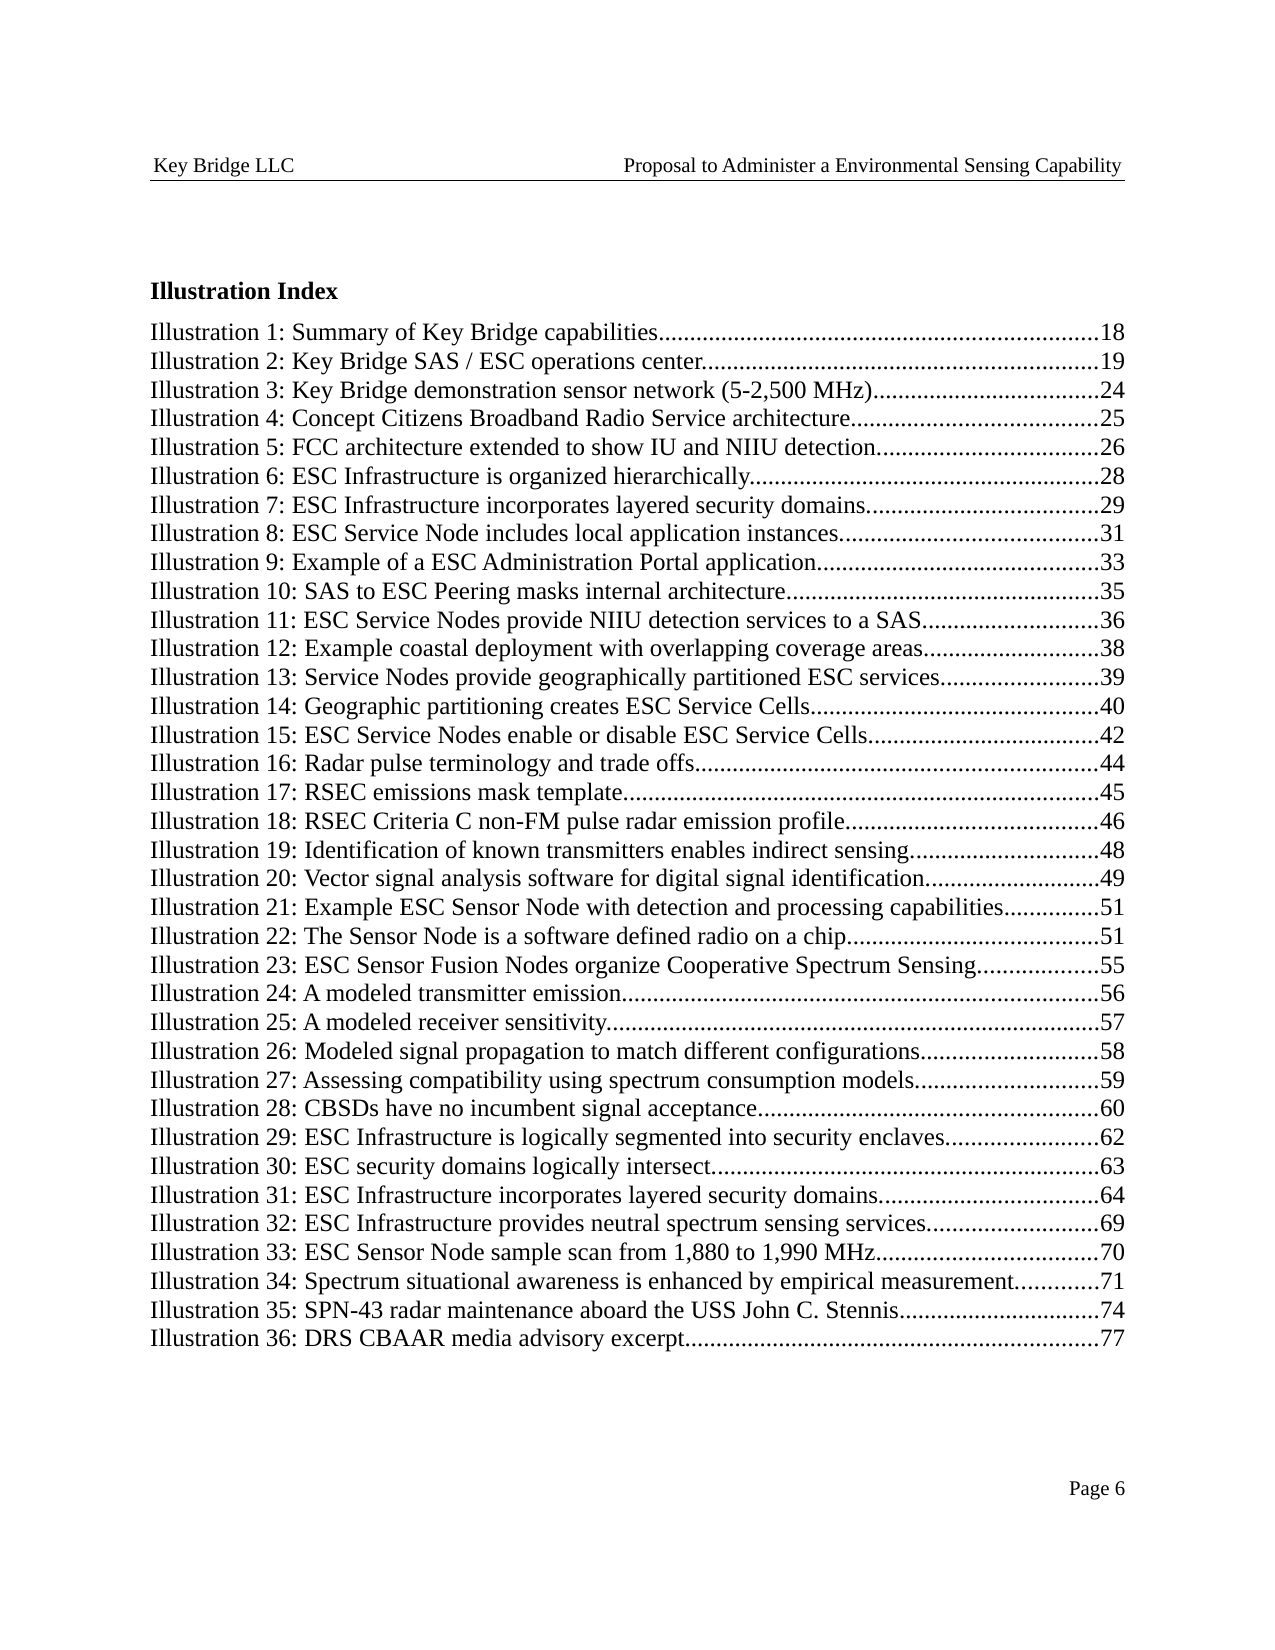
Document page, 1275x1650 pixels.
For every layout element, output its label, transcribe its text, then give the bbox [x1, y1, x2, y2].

text Illustration 23: ESC Sensor Fusion Nodes organize Cooperative Spectrum Sensing. 55 [150, 950, 1125, 978]
text Illustration 18: RSEC Criteria C non-FM pulse radar emission profile. 46 [150, 806, 1125, 835]
text Illustration 35: SPN-43 radar maintenance aboard the USS John C. Stennis. 74 [150, 1295, 1125, 1323]
subtitle Illustration Index [150, 276, 1125, 305]
text Illustration 30: ESC security domains logically intersect. 63 [150, 1151, 1125, 1180]
text Illustration 16: Radar pulse terminology and trade offs. 44 [150, 748, 1125, 777]
text Illustration 17: RSEC emissions mask template. 45 [150, 777, 1125, 806]
text Illustration 4: Concept Citizens Broadband Radio Service architecture 25 [150, 403, 1125, 432]
text Illustration 29: ESC Infrastructure is logically segmented into security enclaves. 62 [150, 1122, 1125, 1151]
text Illustration 31: ESC Infrastructure incorporates layered security domains. 64 [150, 1180, 1125, 1208]
text Illustration 25: A modeled receiver sensitivity. 57 [150, 1007, 1125, 1036]
text Illustration 1: Summary of Key Bridge capabilities 18 [150, 317, 1125, 346]
text Illustration 6: ESC Infrastructure is organized hierarchically. 28 [150, 461, 1125, 490]
text Illustration 10: SAS to ESC Peering masks internal architecture. 35 [150, 576, 1125, 605]
text Illustration 14: Geographic partitioning creates ESC Service Cells. 40 [150, 691, 1125, 720]
text Illustration 26: Modeled signal propagation to match different configurations. 58 [150, 1036, 1125, 1065]
text Illustration 12: Example coastal deployment with overlapping coverage areas. 38 [150, 633, 1125, 662]
text Illustration 21: Example ESC Sensor Node with detection and processing capabilities. 51 [150, 892, 1125, 921]
text Illustration 11: ESC Service Nodes provide NIIU detection services to a SAS. 36 [150, 605, 1125, 633]
text Illustration 33: ESC Sensor Node sample scan from 1,880 to 1,990 MHz. 70 [150, 1237, 1125, 1266]
text Illustration 28: CBSDs have no incumbent signal acceptance. 60 [150, 1093, 1125, 1122]
text Illustration 32: ESC Infrastructure provides neutral spectrum sensing services. 69 [150, 1208, 1125, 1237]
text Illustration 27: Assessing compatibility using spectrum consumption models. 59 [150, 1065, 1125, 1093]
text Illustration 7: ESC Infrastructure incorporates layered security domains. 29 [150, 490, 1125, 518]
text Illustration 22: The Sensor Node is a software defined radio on a chip. 51 [150, 921, 1125, 950]
text Illustration 2: Key Bridge SAS / ESC operations center. 19 [150, 346, 1125, 375]
text Illustration 3: Key Bridge demonstration sensor network (5-2,500 MHz) 24 [150, 375, 1125, 403]
text Illustration 24: A modeled transmitter emission. 56 [150, 978, 1125, 1007]
text Illustration 13: Service Nodes provide geographically partitioned ESC services. 39 [150, 662, 1125, 691]
text Illustration 36: DRS CBAAR media advisory excerpt. 77 [150, 1323, 1125, 1352]
text Illustration 8: ESC Service Node includes local application instances. 31 [150, 518, 1125, 547]
text Illustration 20: Vector signal analysis software for digital signal identification. 49 [150, 863, 1125, 892]
text Illustration 9: Example of a ESC Administration Portal application. 33 [150, 547, 1125, 576]
text Illustration 15: ESC Service Nodes enable or disable ESC Service Cells. 42 [150, 720, 1125, 748]
text Illustration 34: Spectrum situational awareness is enhanced by empirical measurement. 71 [150, 1266, 1125, 1295]
text Illustration 5: FCC architecture extended to show IU and NIIU detection. 26 [150, 432, 1125, 461]
text Illustration 19: Identification of known transmitters enables indirect sensing. 48 [150, 835, 1125, 863]
